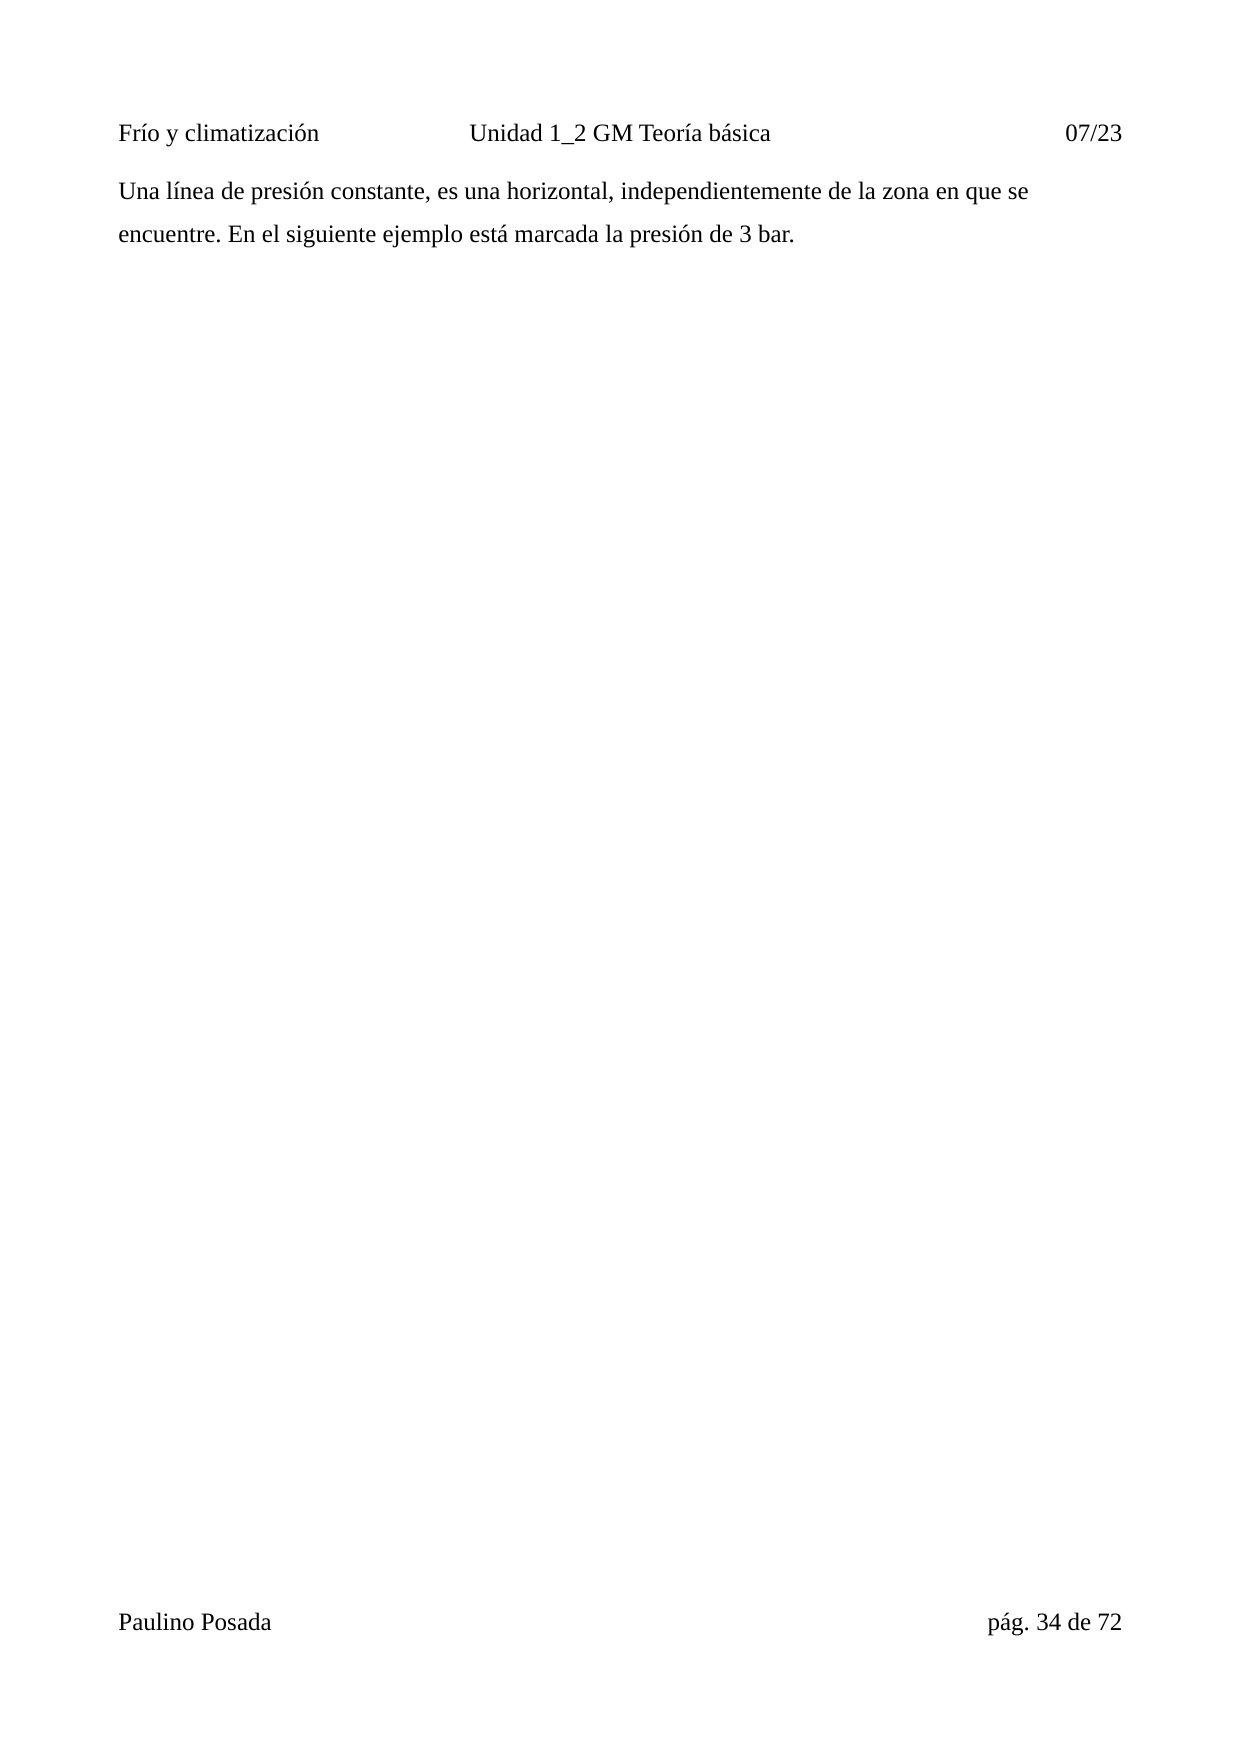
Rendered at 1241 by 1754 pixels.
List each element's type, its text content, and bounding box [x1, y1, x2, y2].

text Una línea de presión constante, es una horizontal, independientemente de la zona en que se encuentre. En el siguiente ejemplo está marcada la presión de 3 bar. [118, 176, 1122, 248]
